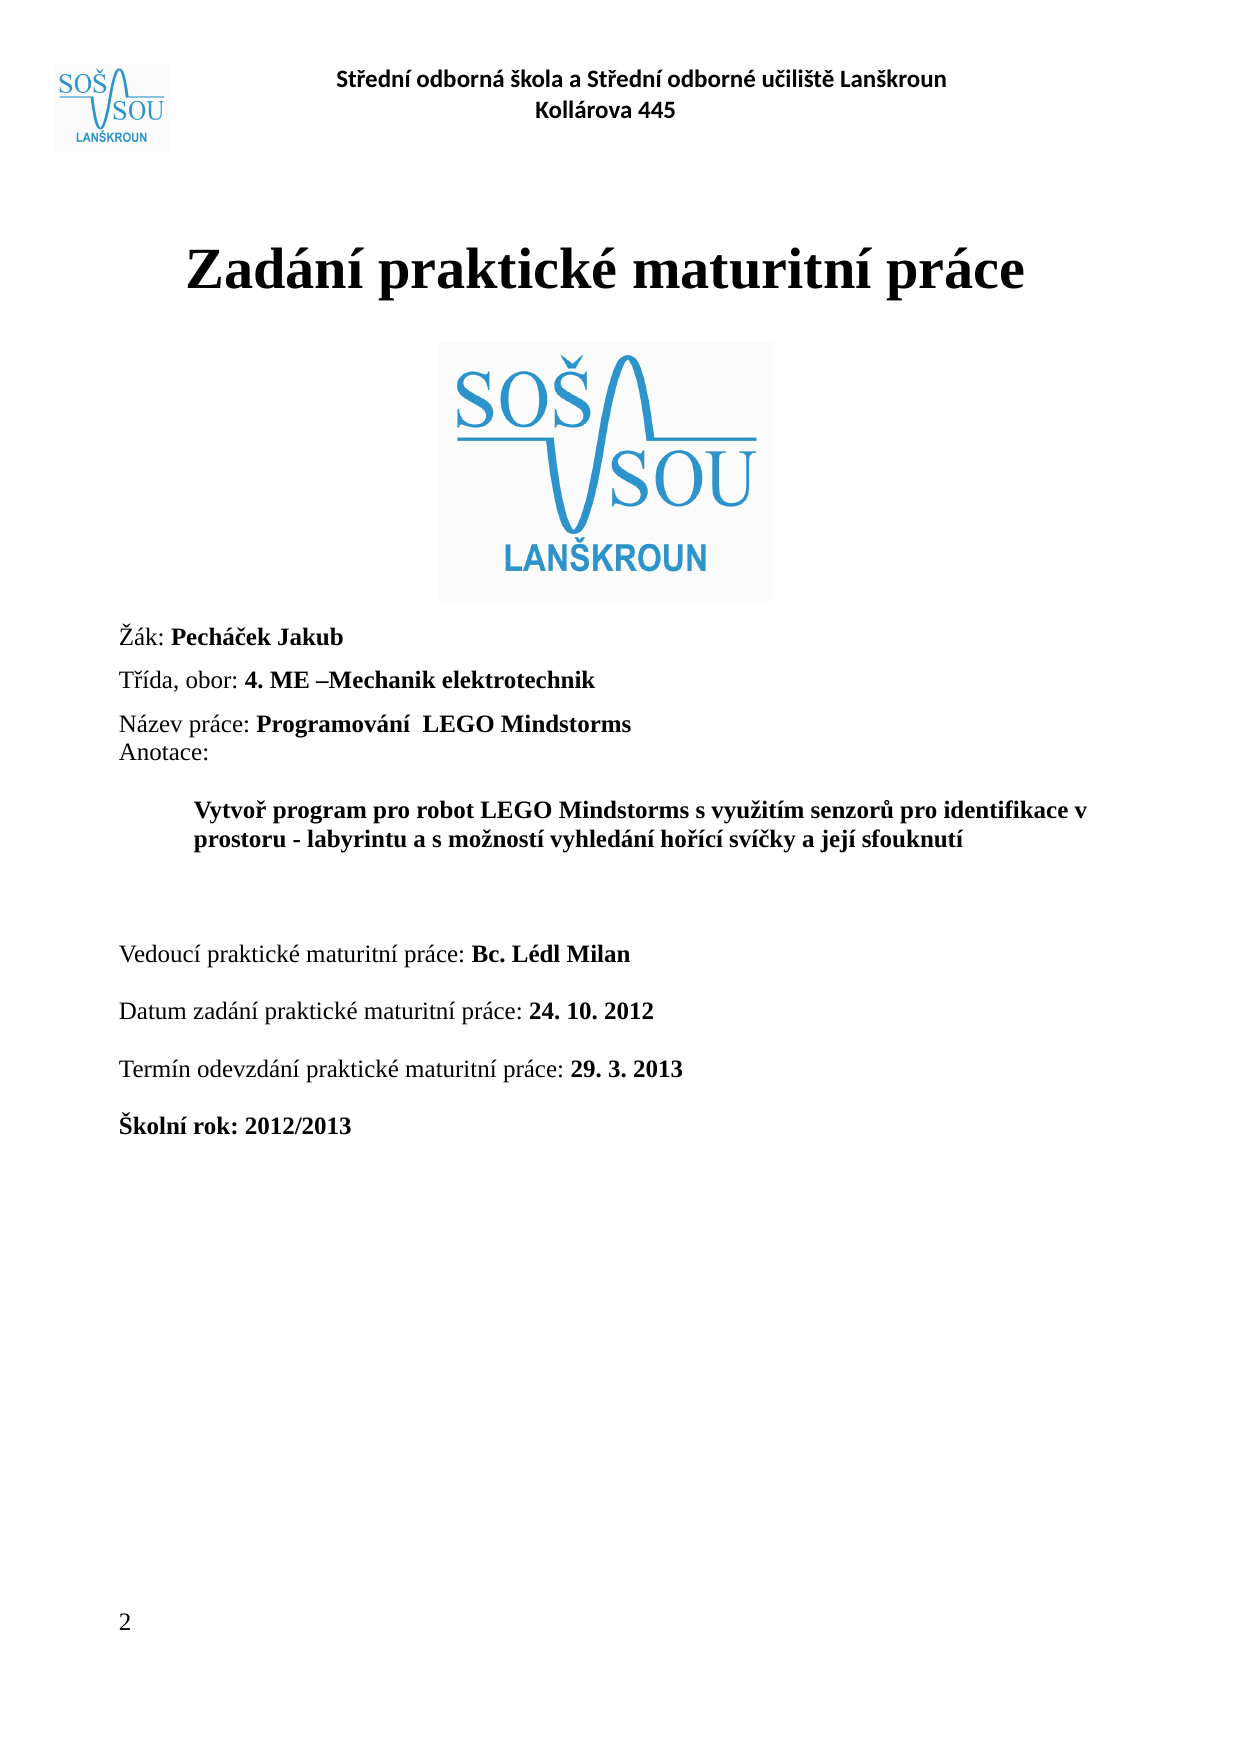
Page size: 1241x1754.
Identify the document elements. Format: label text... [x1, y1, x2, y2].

picture [53, 64, 170, 152]
text Datum zadání praktické maturitní práce: 24. 10. 2012 [119, 996, 1092, 1025]
text Žák: Pecháček Jakub [119, 622, 1092, 651]
text Zadání praktické maturitní práce [119, 234, 1092, 301]
text Vedoucí praktické maturitní práce: Bc. Lédl Milan [119, 939, 1092, 967]
text Anotace: [119, 737, 1092, 766]
text Školní rok: 2012/2013 [119, 1111, 1092, 1140]
picture [438, 342, 773, 601]
text Termín odevzdání praktické maturitní práce: 29. 3. 2013 [119, 1054, 1092, 1082]
list Vytvoř program pro robot LEGO Mindstorms s využitím senzorů pro identifikace v prostoru - labyrintu a s možností vyhledání hořící svíčky a její sfouknutí [156, 795, 1092, 852]
text Název práce: Programování LEGO Mindstorms [119, 709, 1092, 737]
text Třída, obor: 4. ME –Mechanik elektrotechnik [119, 666, 1092, 694]
